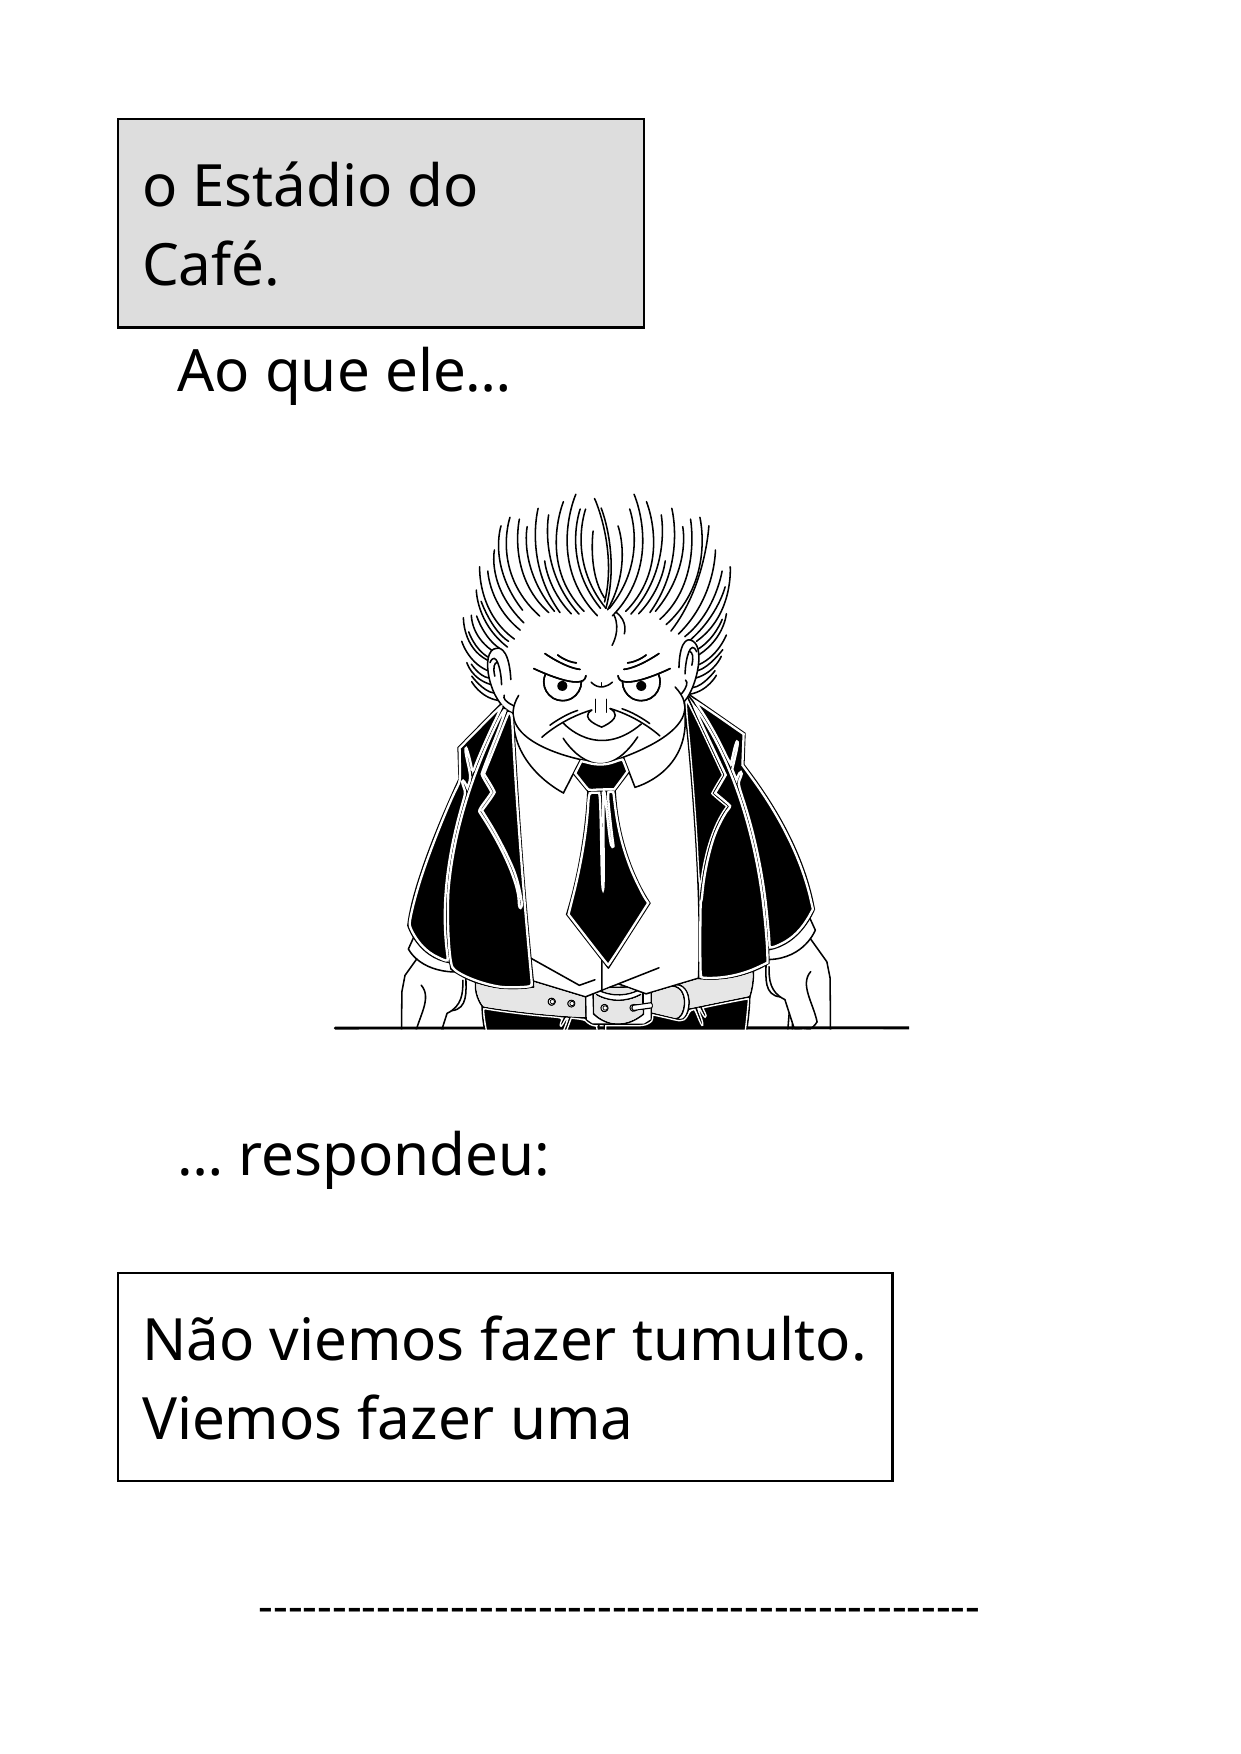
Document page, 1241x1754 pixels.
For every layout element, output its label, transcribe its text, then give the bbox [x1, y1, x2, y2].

text … respondeu: [118, 1113, 1122, 1192]
text Ao que ele… [118, 328, 1122, 408]
table_header o Estádio do Café. [119, 120, 643, 326]
table_header Não viemos fazer tumulto. Viemos fazer uma [119, 1274, 891, 1480]
